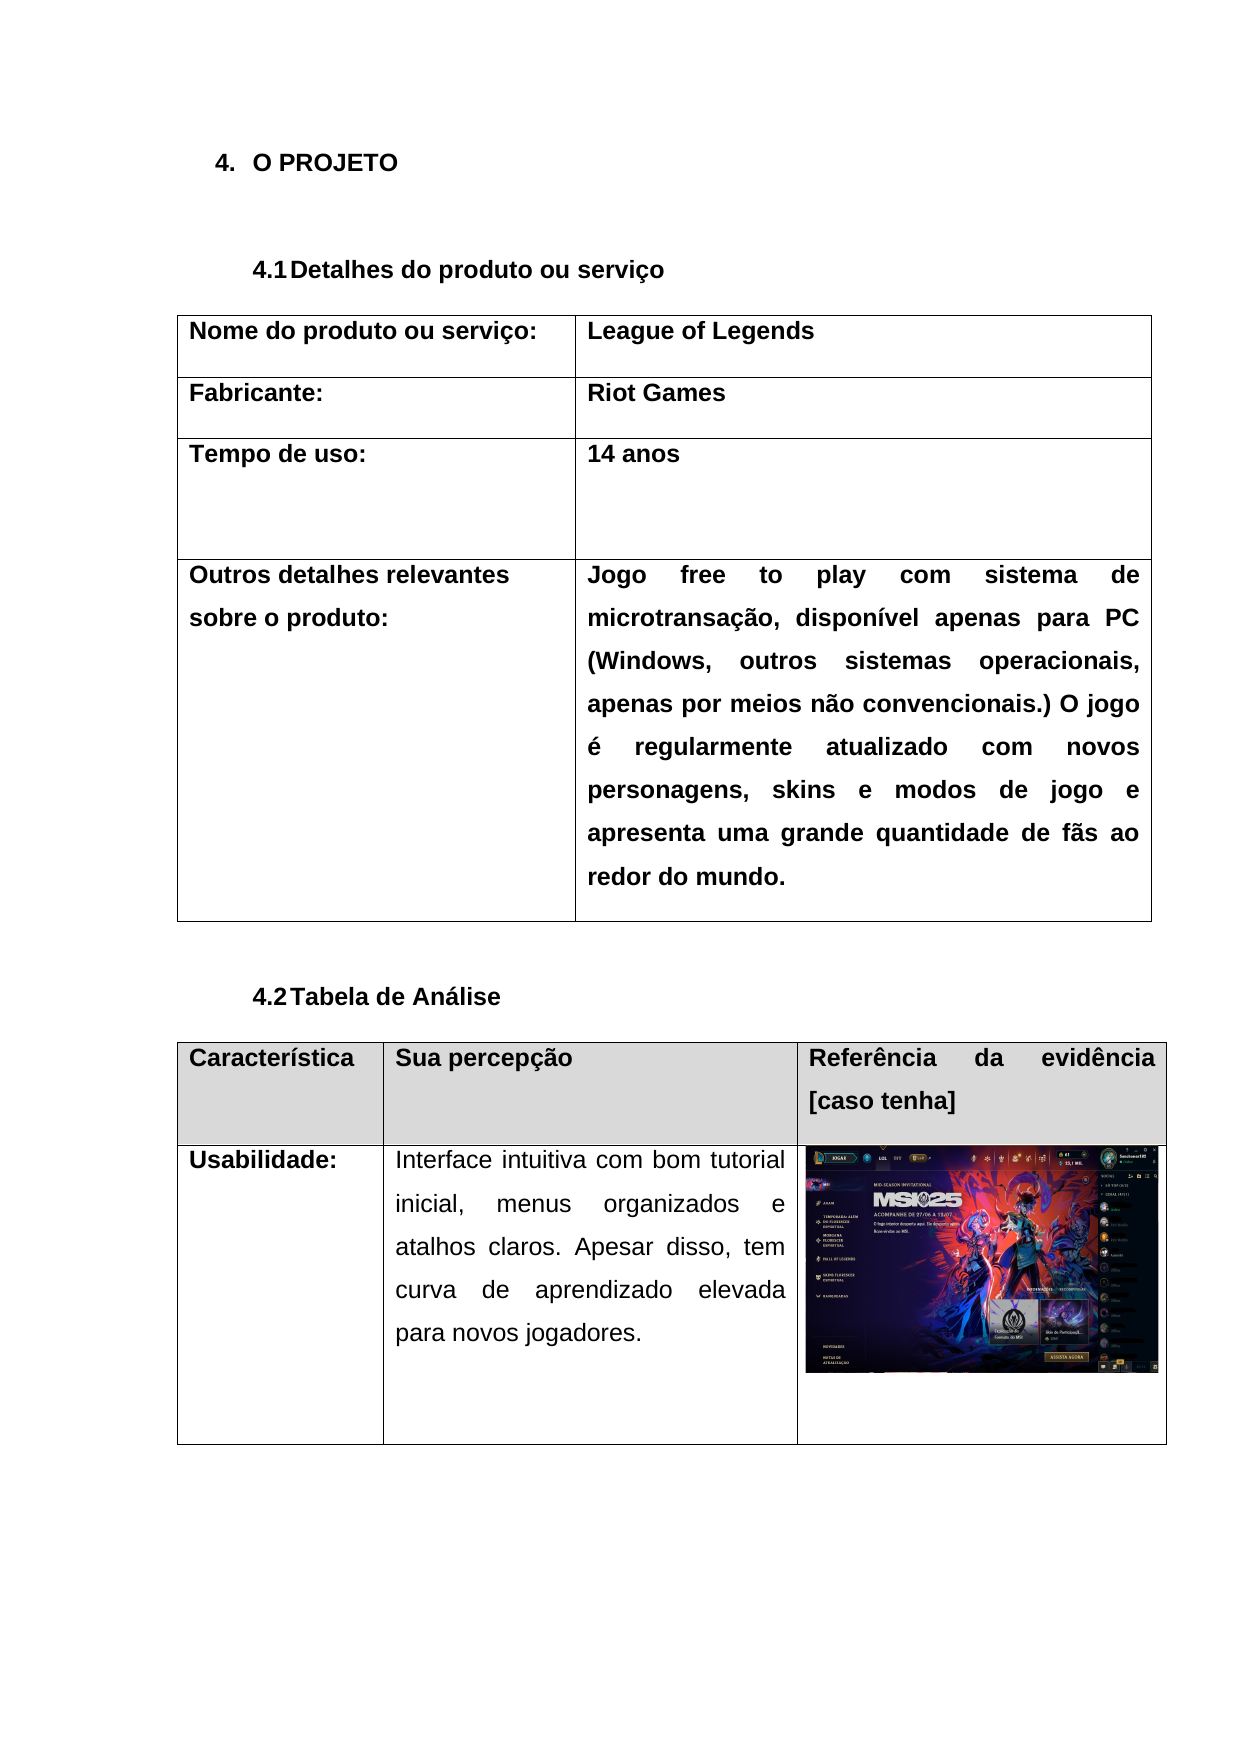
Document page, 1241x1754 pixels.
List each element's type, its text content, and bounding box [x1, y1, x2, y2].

table_cell Interface intuitiva com bom tutorial inicial, menus organizados e atalhos claros. Apesar disso, tem curva de aprendizado elevada para novos jogadores. [384, 1146, 797, 1444]
table_cell Riot Games [576, 378, 1151, 438]
table_cell Jogo free to play com sistema de microtransação, disponível apenas para PC (Windows, outros sistemas operacionais, apenas por meios não convencionais.) O jogo é regularmente atualizado com novos personagens, skins e modos de jogo e apresenta uma grande quantidade de fãs ao redor do mundo. [576, 560, 1151, 921]
table_cell [798, 1146, 1166, 1444]
table_cell 14 anos [576, 439, 1151, 558]
picture [805, 1145, 1159, 1373]
subtitle O PROJETO [215, 148, 1063, 176]
table_header Nome do produto ou serviço: [178, 316, 575, 377]
table_cell Fabricante: [178, 378, 575, 438]
table_cell Usabilidade: [178, 1146, 383, 1444]
table_header Referência da evidência [caso tenha] [798, 1043, 1166, 1144]
subtitle Detalhes do produto ou serviço [252, 255, 1063, 284]
subtitle Tabela de Análise [252, 982, 1063, 1011]
table_cell Outros detalhes relevantes sobre o produto: [178, 560, 575, 921]
table_cell Tempo de uso: [178, 439, 575, 558]
table_header Característica [178, 1043, 383, 1144]
table_header Sua percepção [384, 1043, 797, 1144]
table_header League of Legends [576, 316, 1151, 377]
